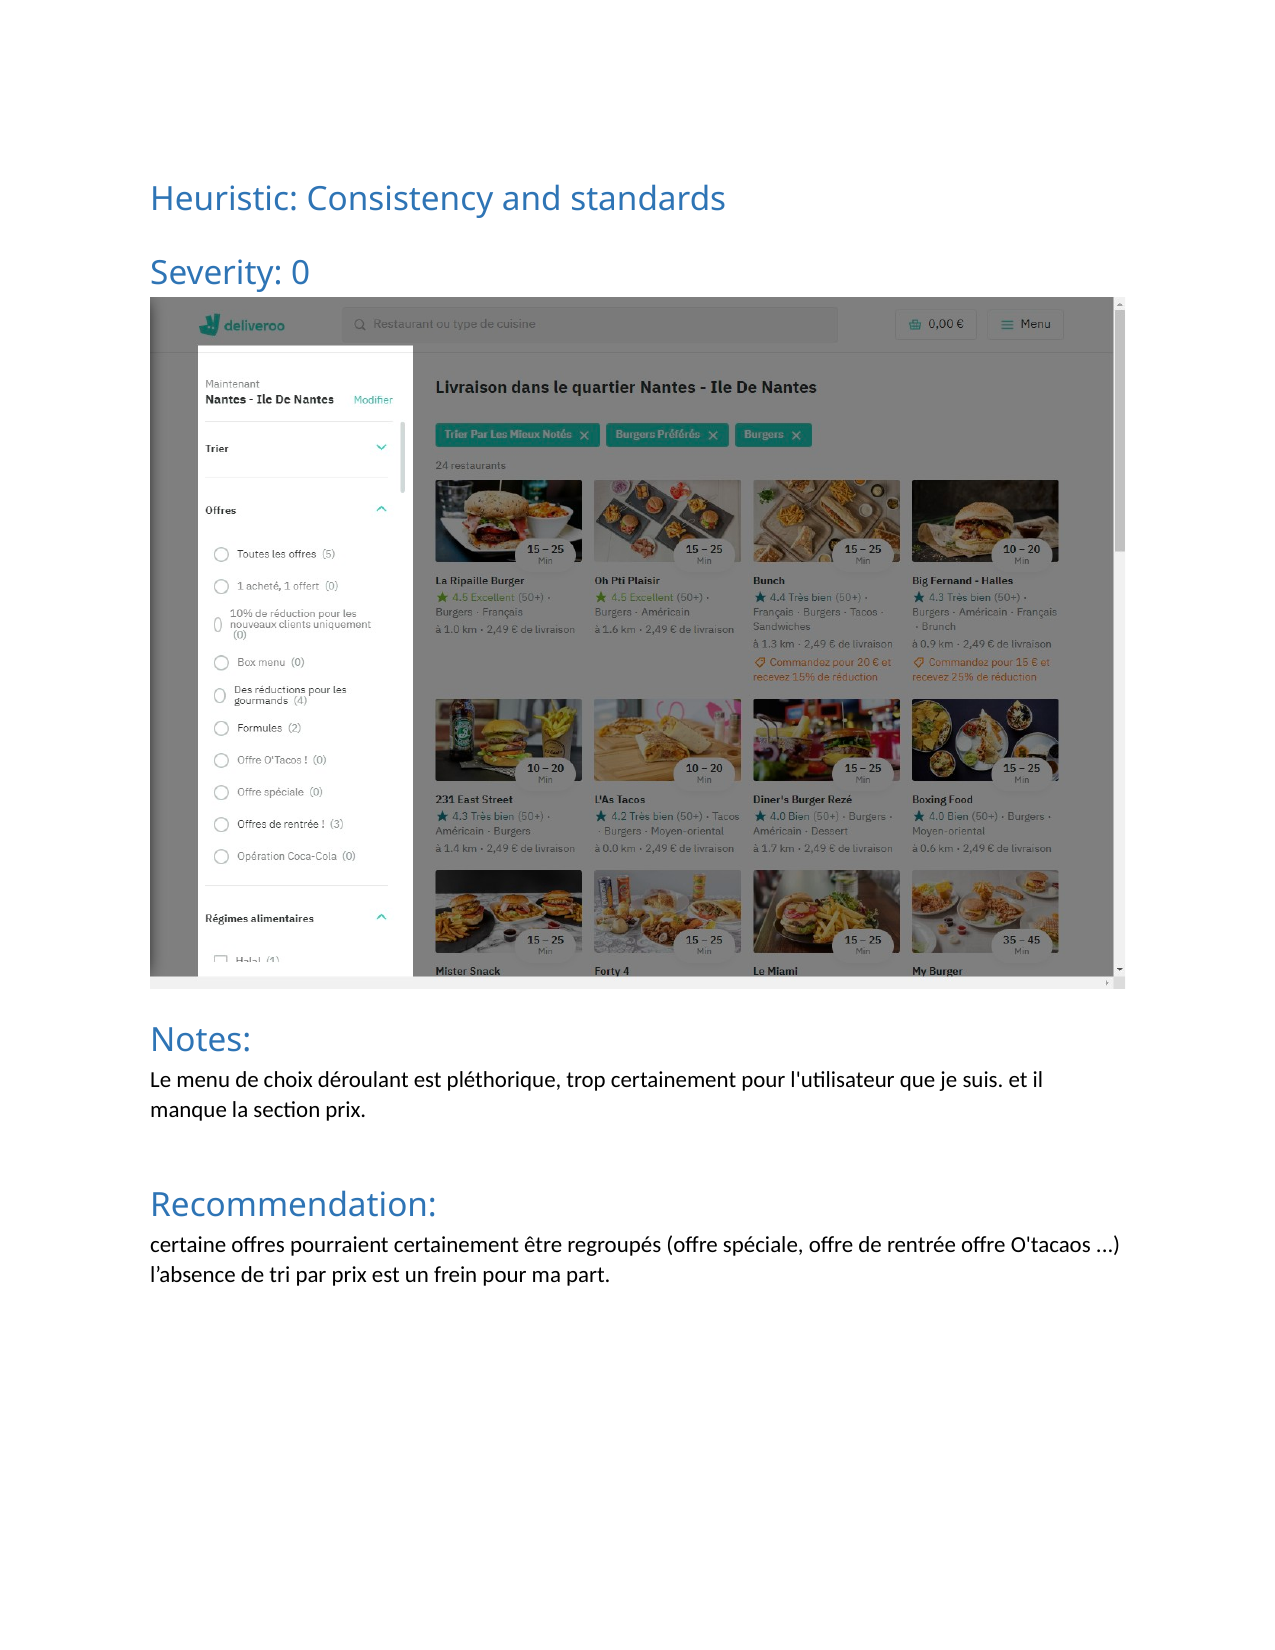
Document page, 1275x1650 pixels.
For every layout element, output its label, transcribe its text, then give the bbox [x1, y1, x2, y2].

subtitle Notes: [150, 1016, 1125, 1062]
subtitle Heuristic: Consistency and standards [150, 175, 1125, 220]
text Le menu de choix déroulant est pléthorique, trop certainement pour l'utilisateur que je suis. et il manque la section prix. [150, 1065, 1125, 1154]
subtitle Severity: 0 [150, 249, 1125, 294]
picture [150, 297, 1125, 989]
subtitle Recommendation: [150, 1181, 1125, 1226]
text certaine offres pourraient certainement être regroupés (offre spéciale, offre de rentrée offre O'tacaos ...) l’absence de tri par prix est un frein pour ma part. [150, 1230, 1125, 1288]
